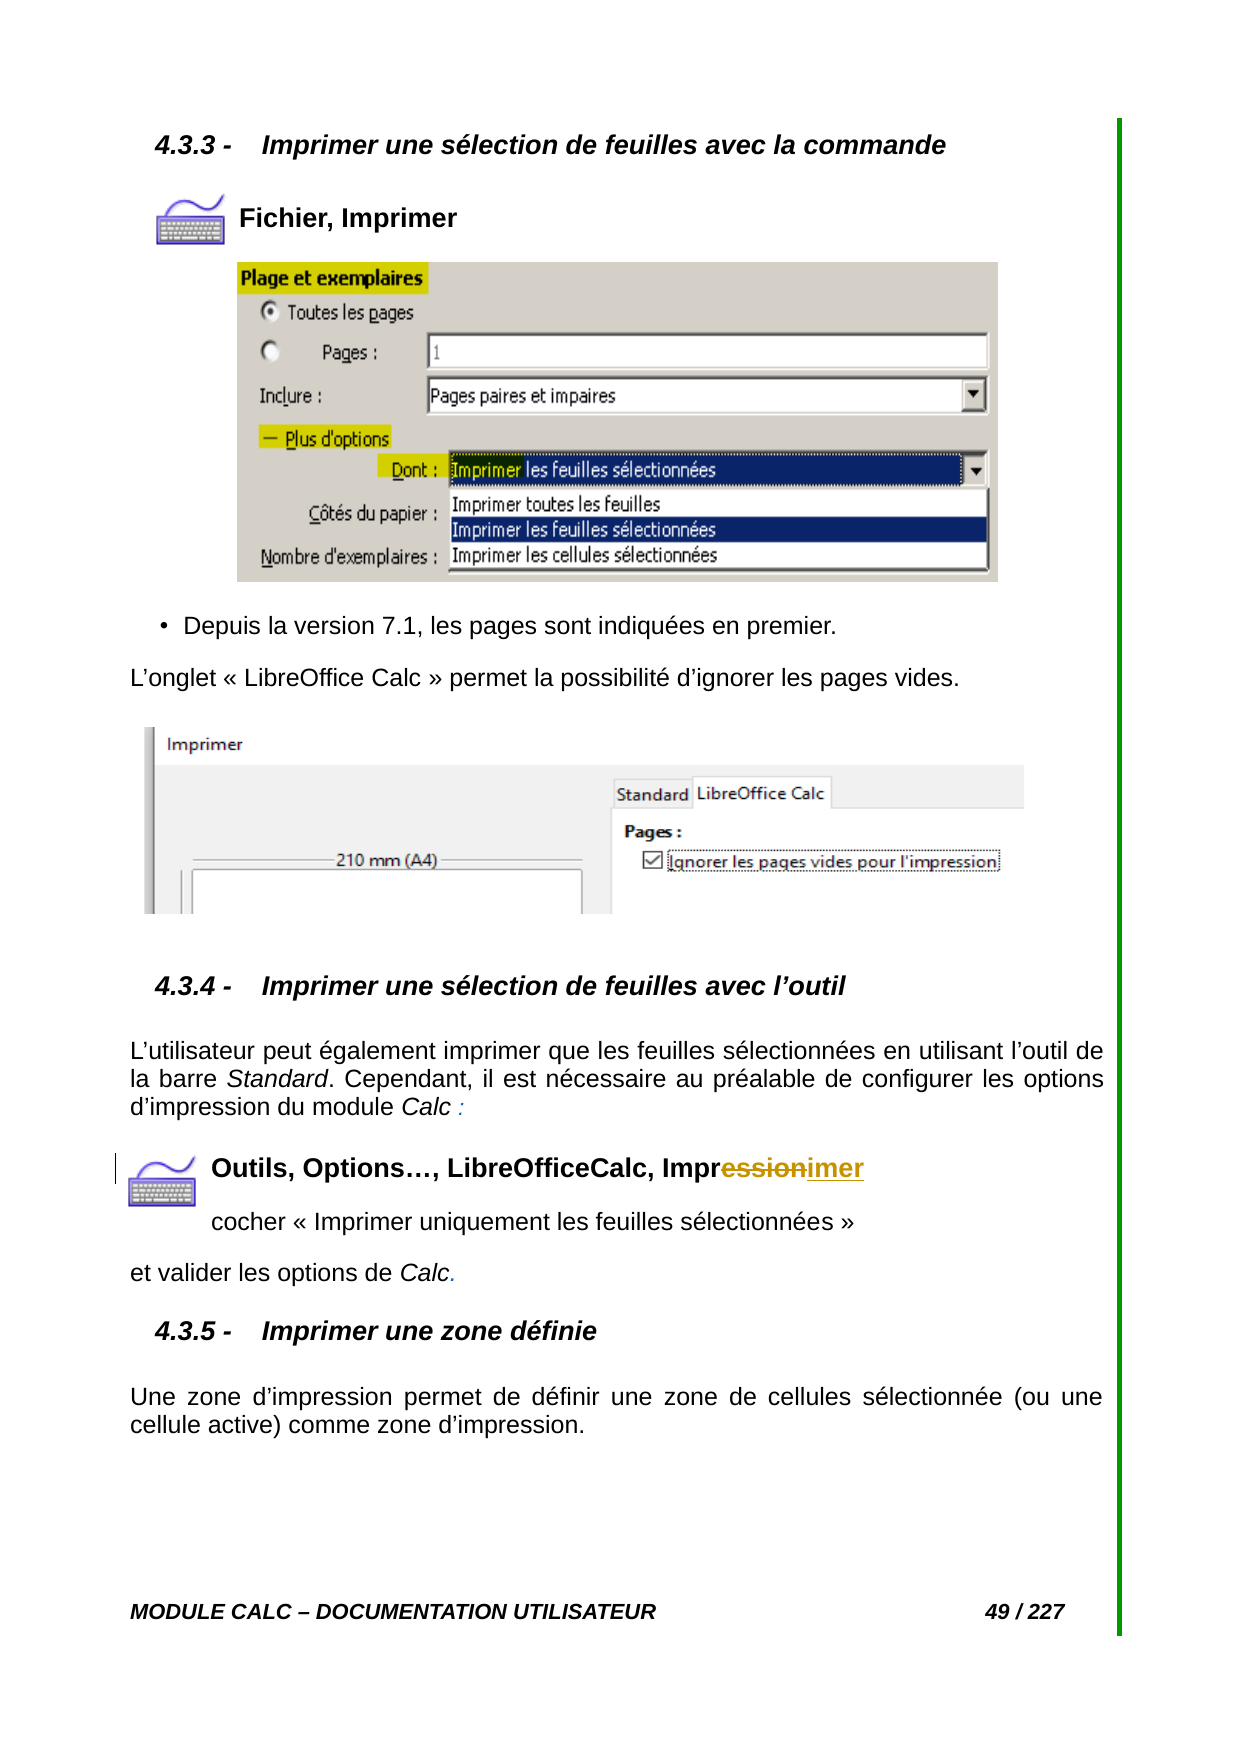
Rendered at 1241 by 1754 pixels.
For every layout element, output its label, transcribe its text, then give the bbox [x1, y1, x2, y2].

picture [144, 727, 1025, 914]
picture [124, 1145, 199, 1221]
text Une zone d’impression permet de définir une zone de cellules sélectionnée (ou une cellule active) comme zone d’impression. [130, 1383, 1105, 1438]
text Fichier, Imprimer [228, 203, 1105, 233]
text et valider les options de Calc. [130, 1259, 1105, 1287]
text [130, 203, 152, 233]
subtitle Imprimer une zone définie [155, 1316, 1105, 1347]
list Depuis la version 7.1, les pages sont indiquées en premier. [159, 612, 1105, 640]
subtitle Imprimer une sélection de feuilles avec la commande [155, 130, 1105, 160]
subtitle Imprimer une sélection de feuilles avec l’outil [155, 971, 1105, 1001]
text cocher « Imprimer uniquement les feuilles sélectionnées » [130, 1207, 1105, 1235]
text Outils, Options…, LibreOfficeCalc, Imprimer [199, 1153, 1105, 1184]
picture [152, 183, 228, 259]
text L’utilisateur peut également imprimer que les feuilles sélectionnées en utilisant l’outil de la barre Standard. Cependant, il est nécessaire au préalable de configurer les options d’impression du module Calc : [130, 1037, 1105, 1121]
text L’onglet « LibreOffice Calc » permet la possibilité d’ignorer les pages vides. [130, 663, 1105, 691]
